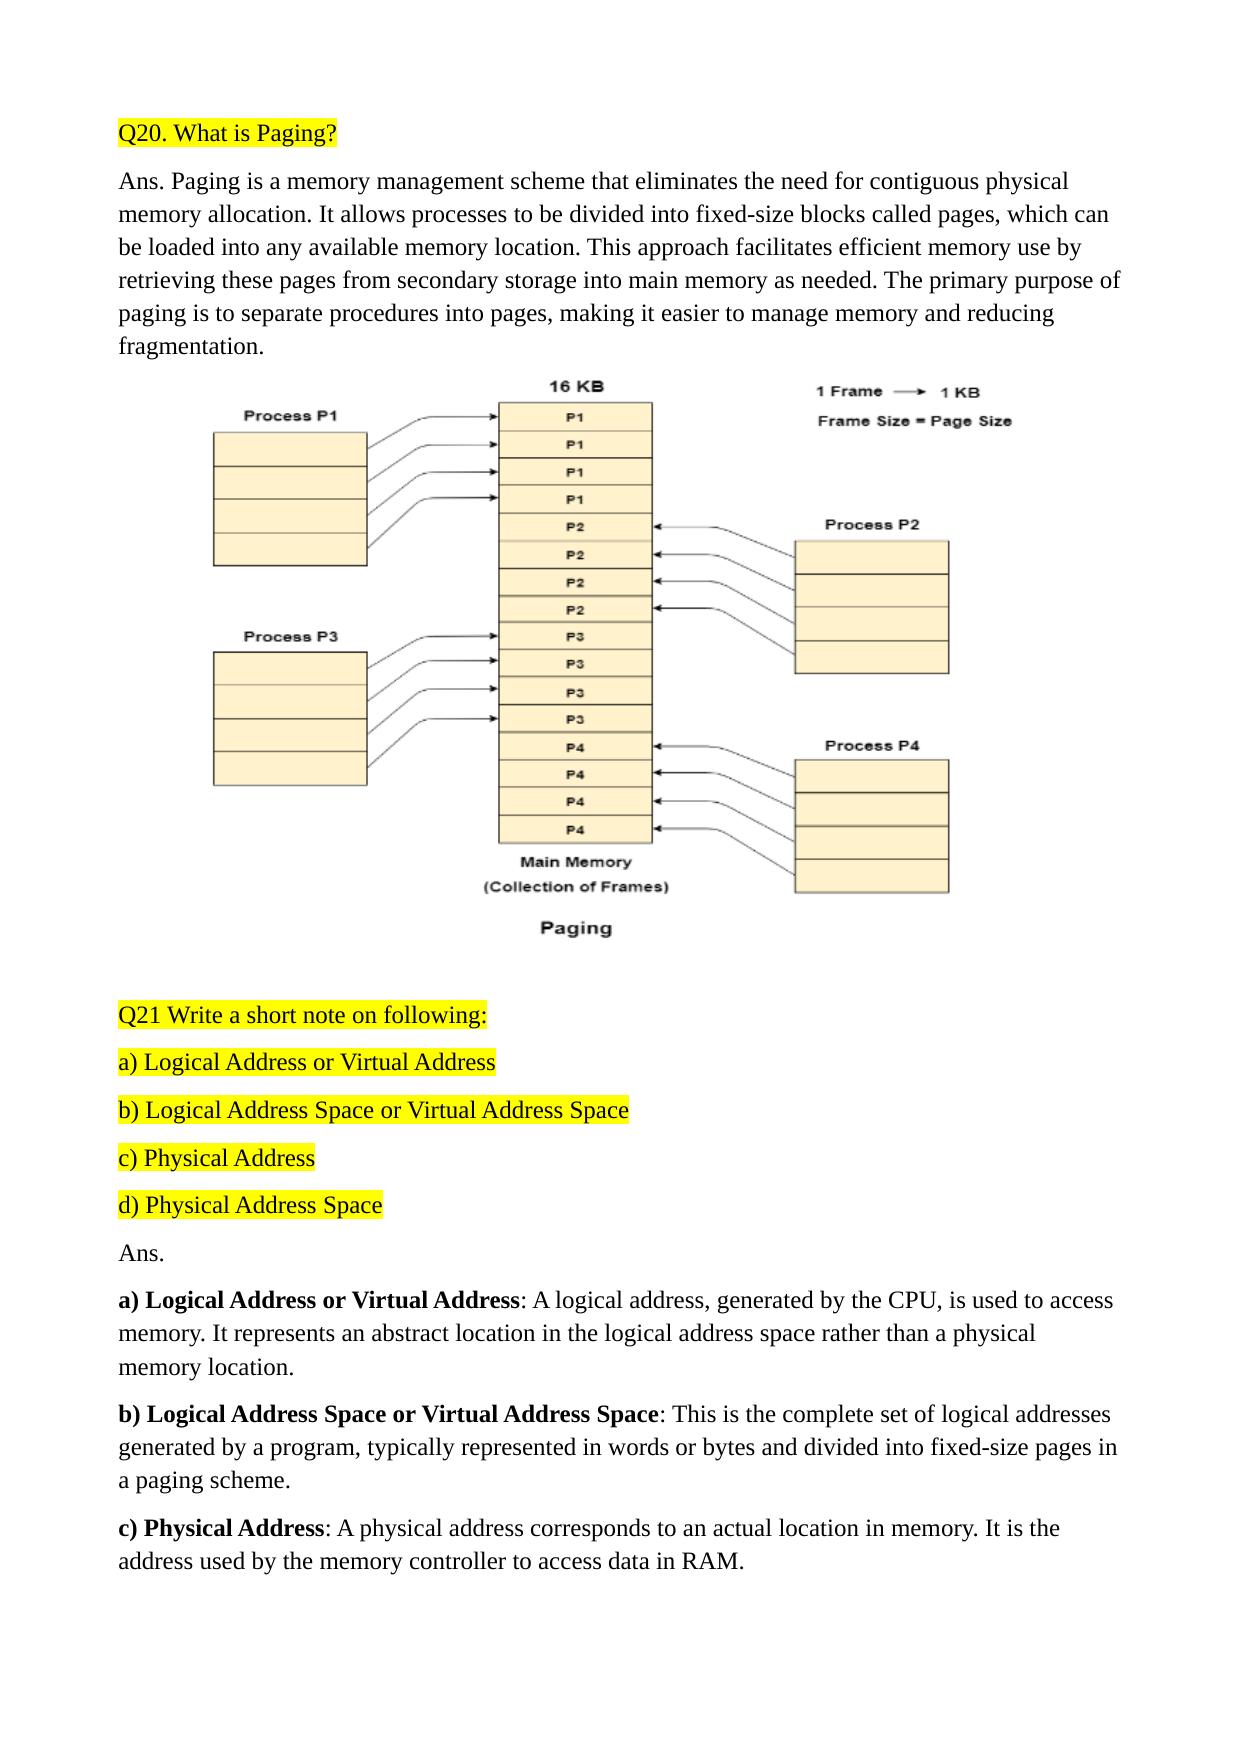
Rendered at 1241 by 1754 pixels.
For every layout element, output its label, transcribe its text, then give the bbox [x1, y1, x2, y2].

text c) Physical Address [118, 1143, 1122, 1171]
text Ans. [118, 1238, 1122, 1267]
picture [192, 378, 1048, 948]
text c) Physical Address: A physical address corresponds to an actual location in memory. It is the address used by the memory controller to access data in RAM. [118, 1513, 1122, 1574]
text Ans. Paging is a memory management scheme that eliminates the need for contiguous physical memory allocation. It allows processes to be divided into fixed-size blocks called pages, which can be loaded into any available memory location. This approach facilitates efficient memory use by retrieving these pages from secondary storage into main memory as needed. The primary purpose of paging is to separate procedures into pages, making it easier to manage memory and reducing fragmentation. [118, 166, 1122, 359]
text a) Logical Address or Virtual Address [118, 1047, 1122, 1076]
text d) Physical Address Space [118, 1190, 1122, 1219]
text b) Logical Address Space or Virtual Address Space: This is the complete set of logical addresses generated by a program, typically represented in words or bytes and divided into fixed-size pages in a paging scheme. [118, 1399, 1122, 1494]
text Q21 Write a short note on following: [118, 1000, 1122, 1029]
text b) Logical Address Space or Virtual Address Space [118, 1095, 1122, 1124]
text a) Logical Address or Virtual Address: A logical address, generated by the CPU, is used to access memory. It represents an abstract location in the logical address space rather than a physical memory location. [118, 1286, 1122, 1380]
text Q20. What is Paging? [118, 118, 1122, 147]
